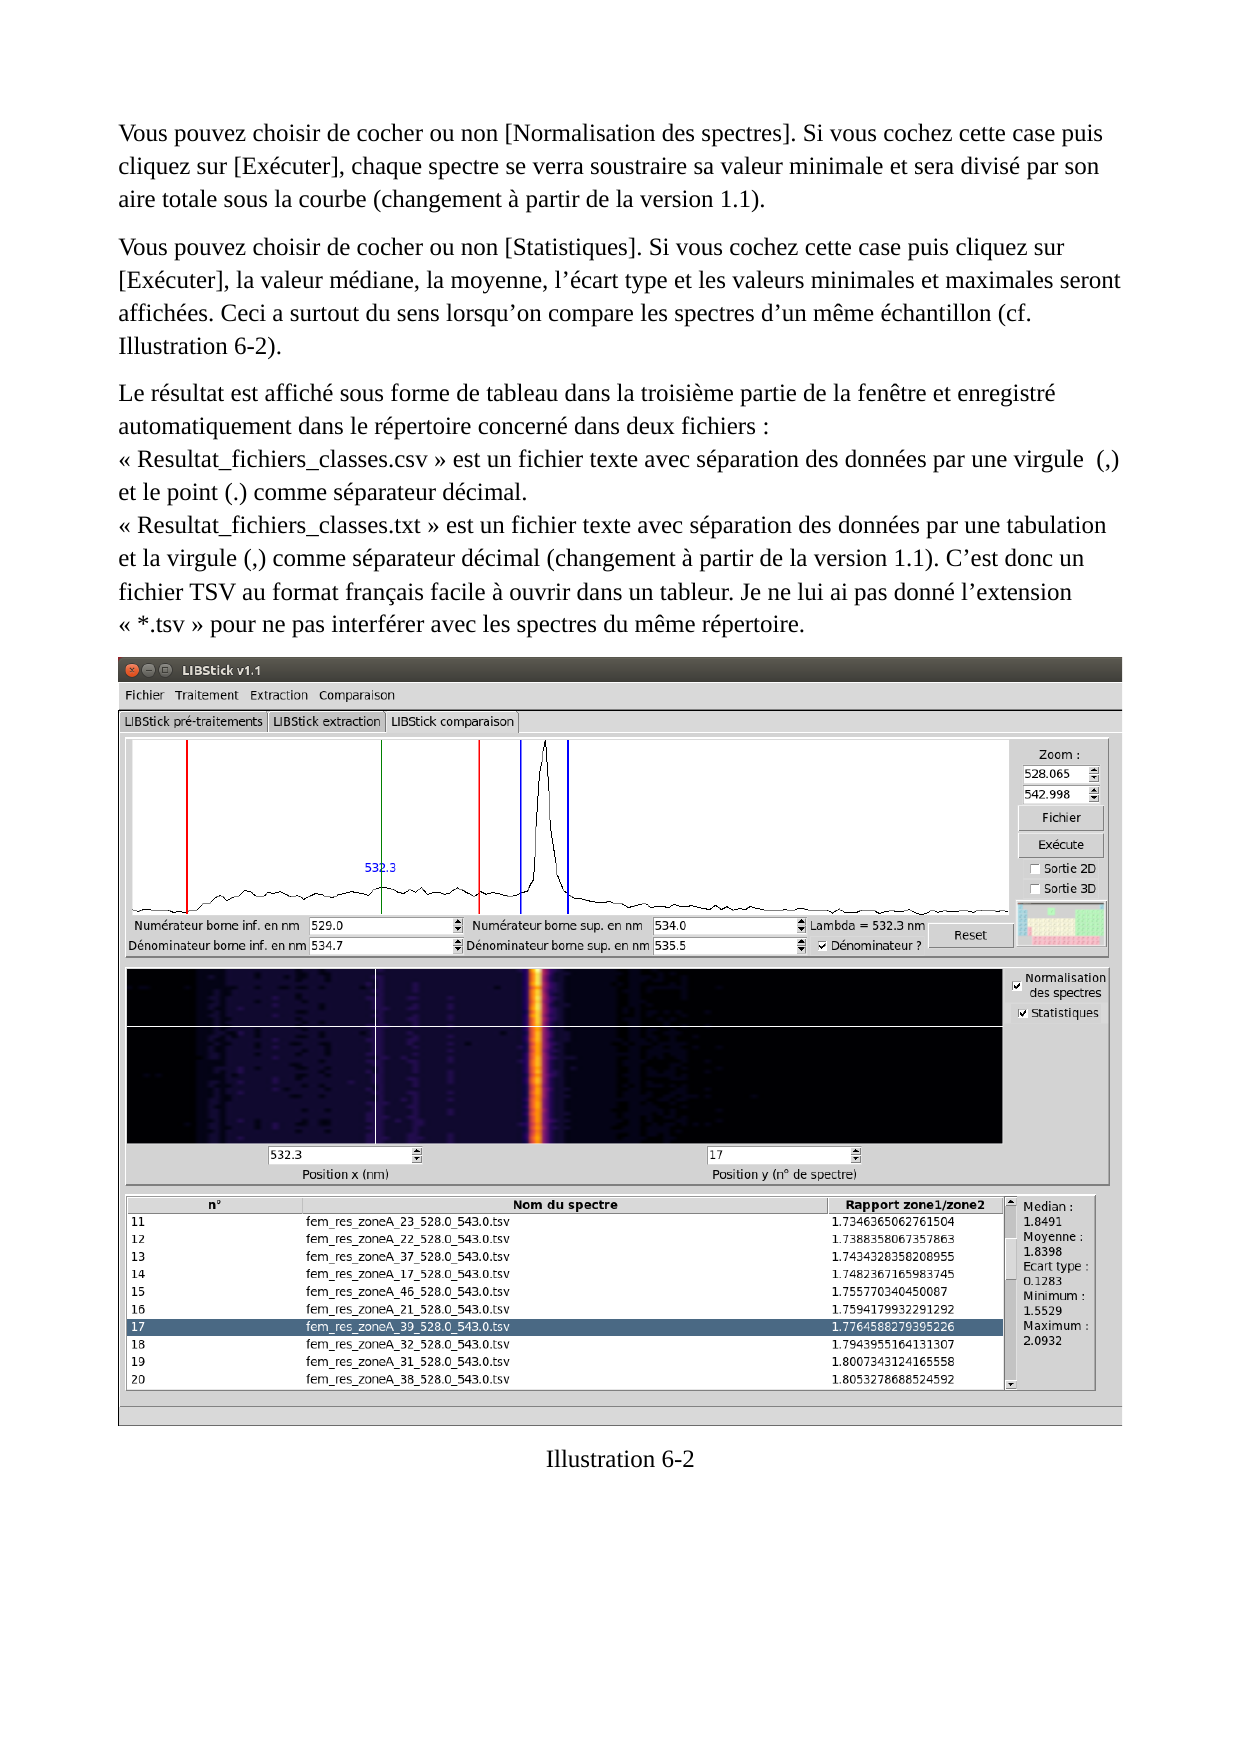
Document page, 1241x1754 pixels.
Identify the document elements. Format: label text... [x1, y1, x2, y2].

text Illustration 6-2 [118, 1444, 1122, 1473]
text Vous pouvez choisir de cocher ou non [Normalisation des spectres]. Si vous cochez cette case puis cliquez sur [Exécuter], chaque spectre se verra soustraire sa valeur minimale et sera divisé par son aire totale sous la courbe (changement à partir de la version 1.1). [118, 118, 1122, 213]
text Vous pouvez choisir de cocher ou non [Statistiques]. Si vous cochez cette case puis cliquez sur [Exécuter], la valeur médiane, la moyenne, l’écart type et les valeurs minimales et maximales seront affichées. Ceci a surtout du sens lorsqu’on compare les spectres d’un même échantillon (cf. Illustration 6-2). [118, 232, 1122, 359]
picture [118, 657, 1123, 1426]
text Le résultat est affiché sous forme de tableau dans la troisième partie de la fenêtre et enregistré automatiquement dans le répertoire concerné dans deux fichiers : « Resultat_fichiers_classes.csv » est un fichier texte avec séparation des données par une virgule (,) et le point (.) comme séparateur décimal. « Resultat_fichiers_classes.txt » est un fichier texte avec séparation des données par une tabulation et la virgule (,) comme séparateur décimal (changement à partir de la version 1.1). C’est donc un fichier TSV au format français facile à ouvrir dans un tableur. Je ne lui ai pas donné l’extension « *.tsv » pour ne pas interférer avec les spectres du même répertoire. [118, 378, 1122, 638]
